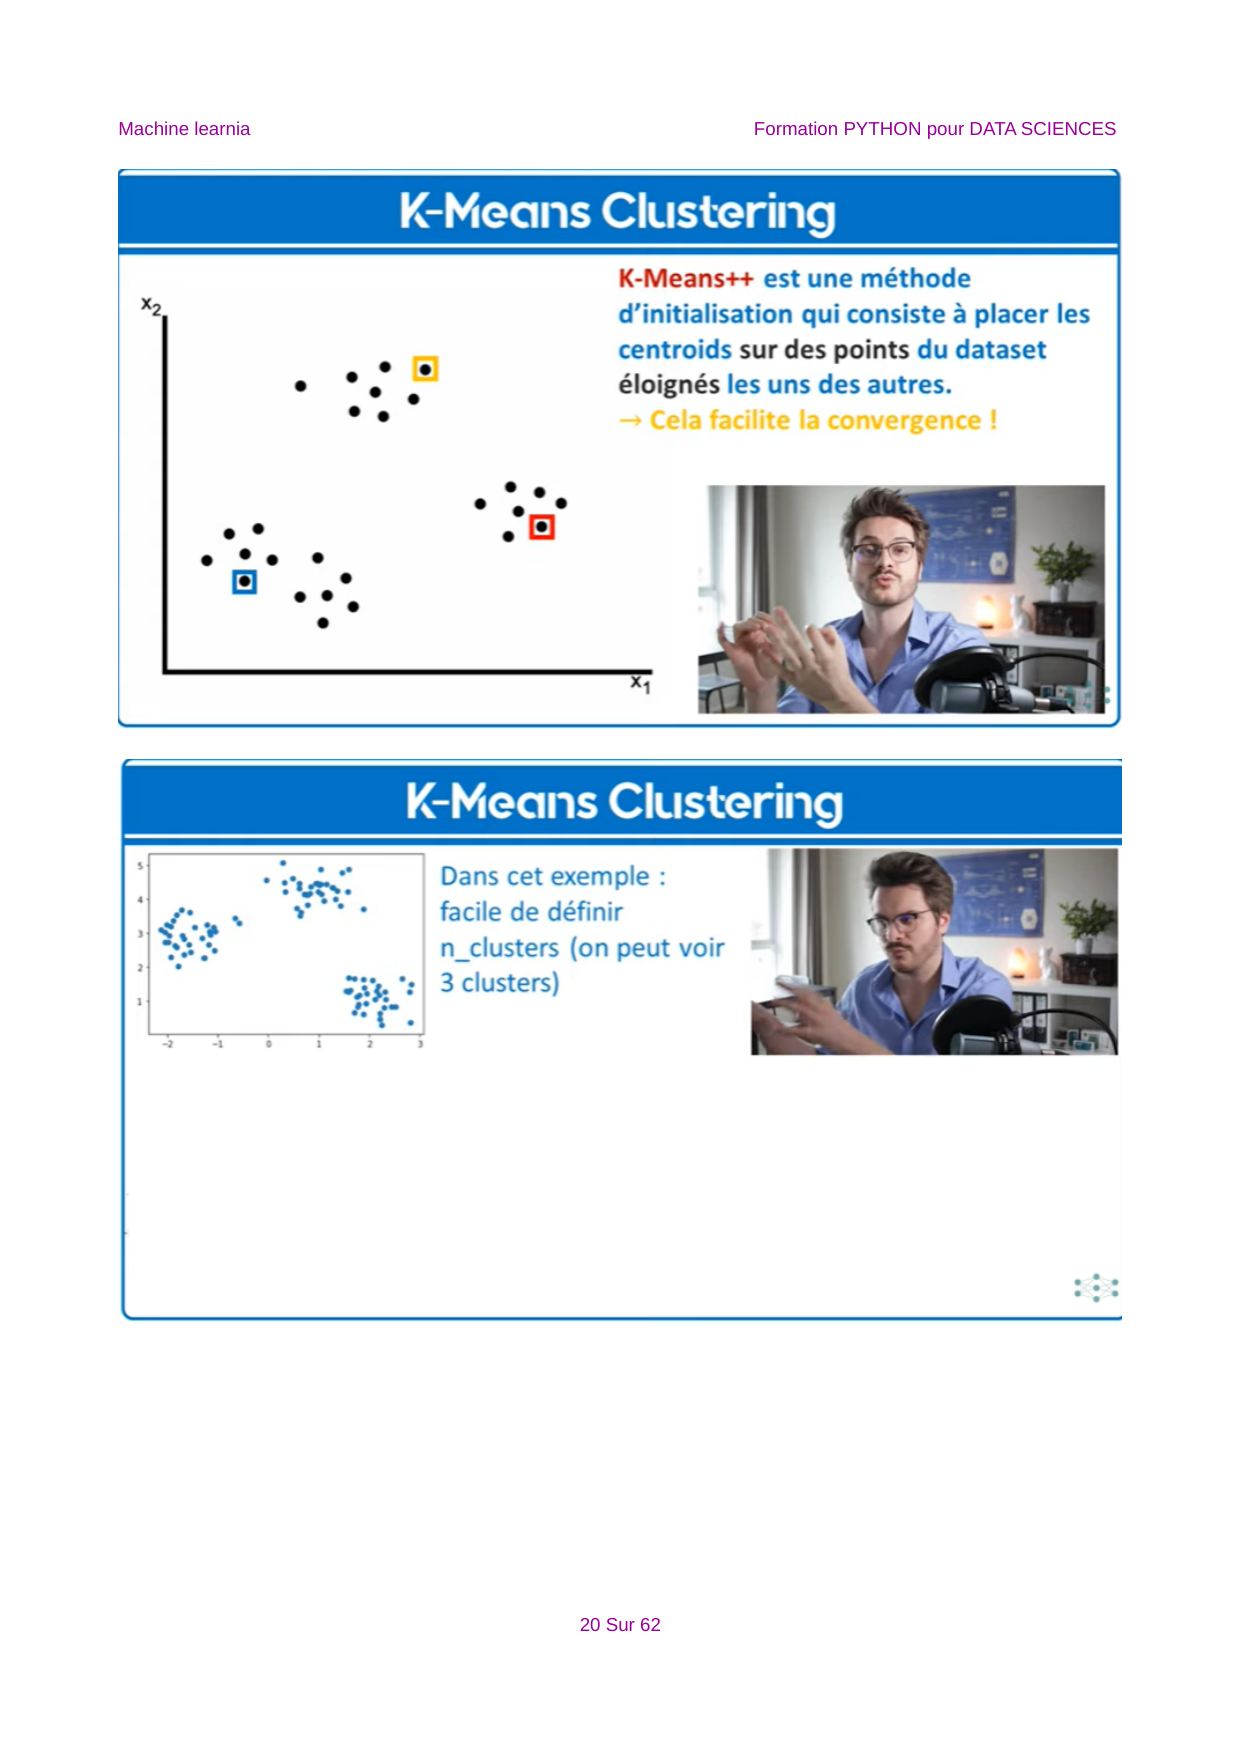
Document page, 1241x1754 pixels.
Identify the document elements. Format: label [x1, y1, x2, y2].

picture [118, 169, 1122, 731]
picture [118, 759, 1122, 1324]
